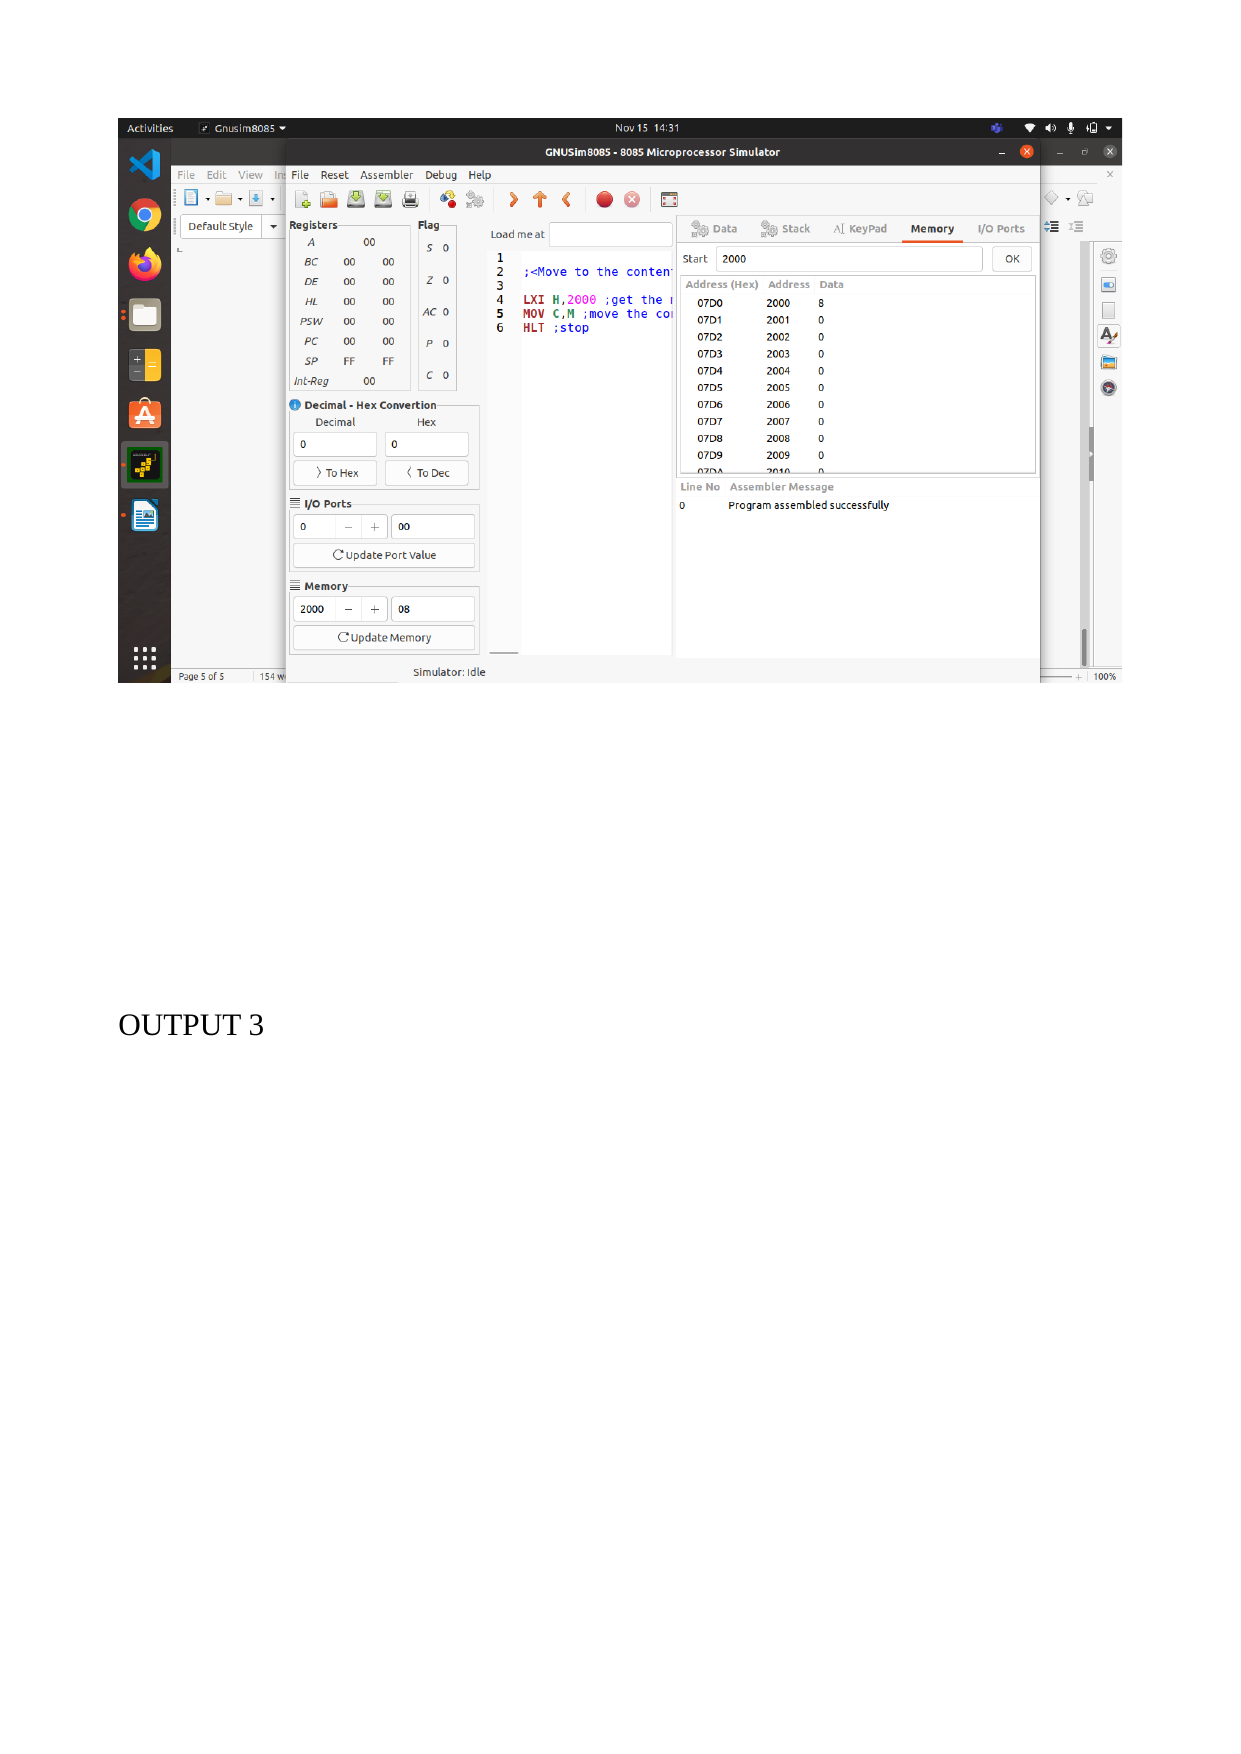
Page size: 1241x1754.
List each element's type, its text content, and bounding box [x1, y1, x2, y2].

picture [118, 118, 1123, 683]
text OUTPUT 3 [118, 1006, 1122, 1042]
